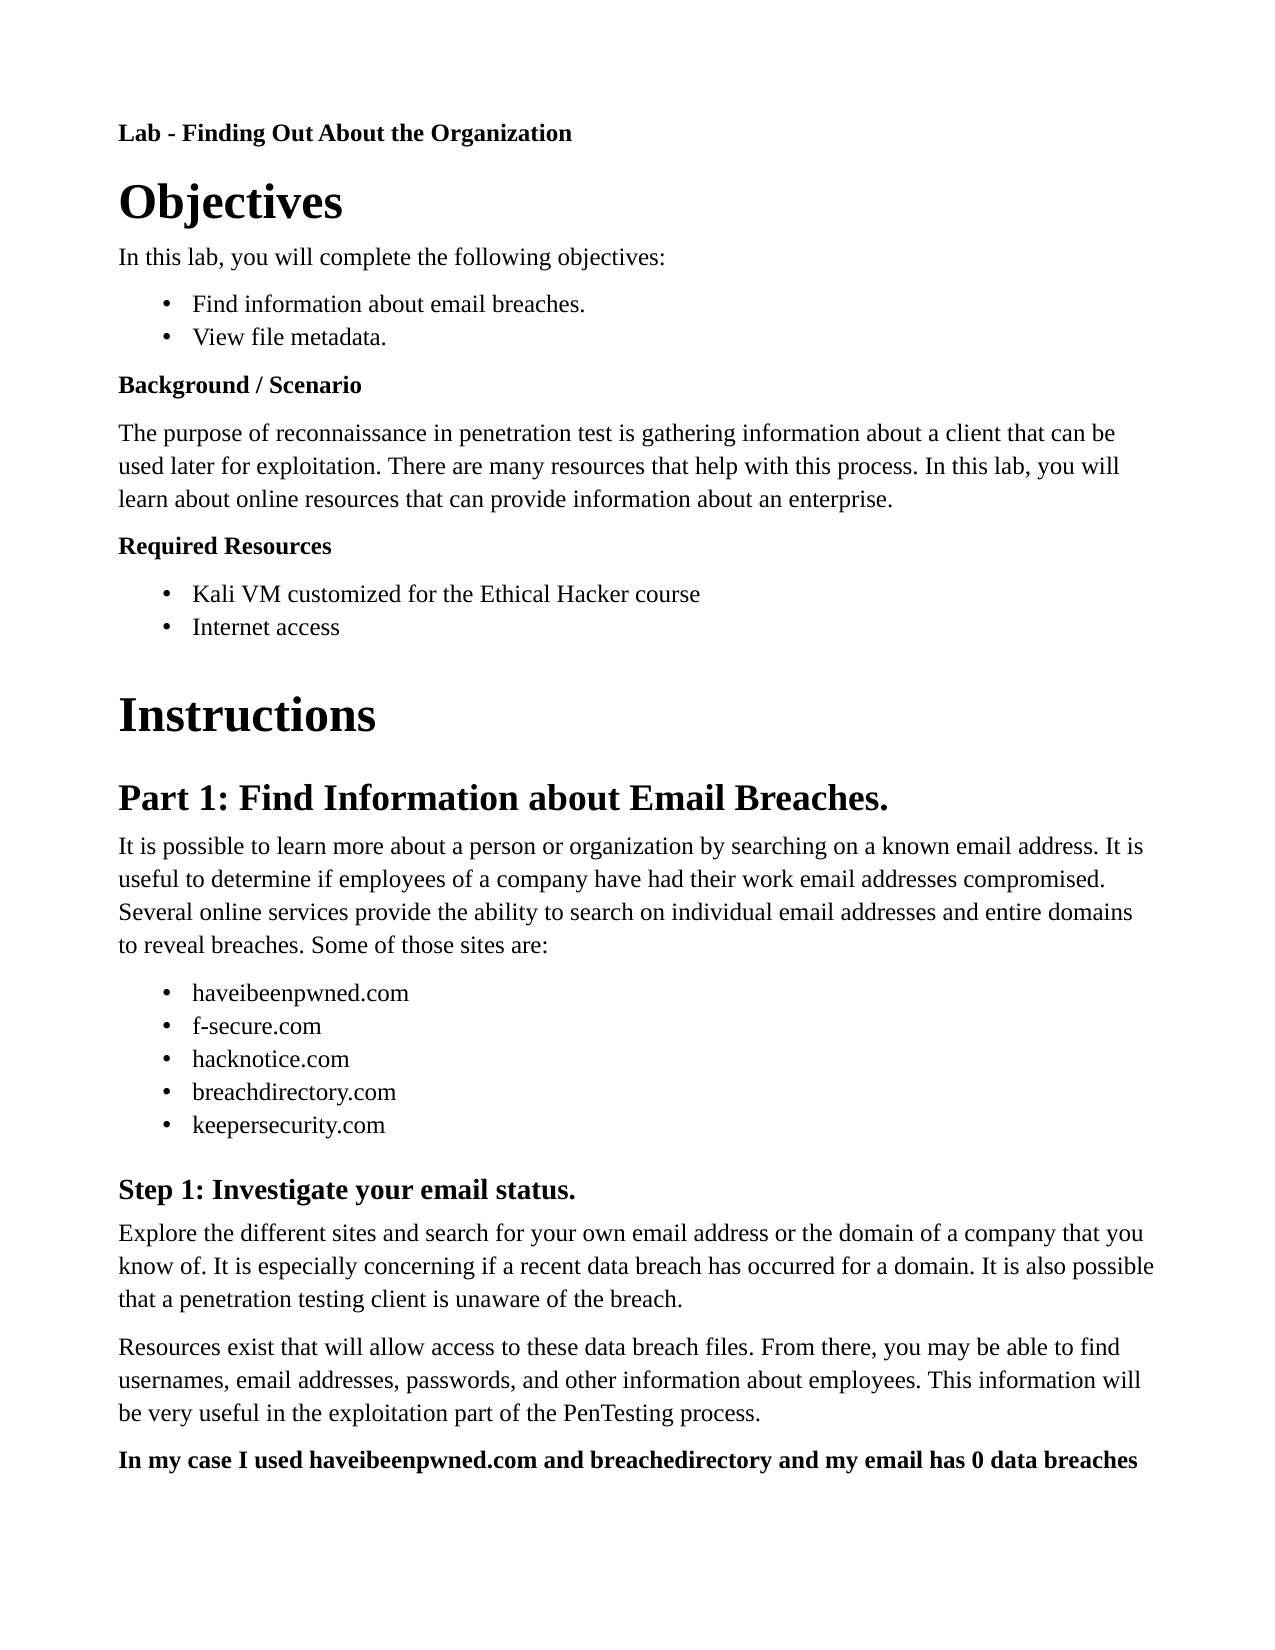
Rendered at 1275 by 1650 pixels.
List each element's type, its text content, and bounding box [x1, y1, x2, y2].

text The purpose of reconnaissance in penetration test is gathering information about a client that can be used later for exploitation. There are many resources that help with this process. In this lab, you will learn about online resources that can provide information about an enterprise. [118, 418, 1157, 512]
text Resources exist that will allow access to these data breach files. From there, you may be able to find usernames, email addresses, passwords, and other information about employees. This information will be very useful in the exploitation part of the PenTesting process. [118, 1332, 1157, 1426]
list hacknotice.com [162, 1044, 1157, 1072]
text Lab - Finding Out About the Organization [118, 118, 1157, 147]
text Explore the different sites and search for your own email address or the domain of a company that you know of. It is especially concerning if a recent data breach has occurred for a domain. It is also possible that a penetration testing client is unaware of the breach. [118, 1218, 1157, 1313]
text Required Resources [118, 531, 1157, 560]
list Kali VM customized for the Ethical Hacker course [162, 579, 1157, 608]
list View file metadata. [162, 322, 1157, 351]
text It is possible to learn more about a person or organization by searching on a known email address. It is useful to determine if employees of a company have had their work email addresses compromised. Several online services provide the ability to search on individual email addresses and entire domains to reveal breaches. Some of those sites are: [118, 831, 1157, 959]
subtitle Part 1: Find Information about Email Breaches. [118, 775, 1157, 818]
text Background / Scenario [118, 370, 1157, 399]
subtitle Step 1: Investigate your email status. [118, 1172, 1157, 1206]
list Find information about email breaches. [162, 289, 1157, 318]
list keepersecurity.com [162, 1110, 1157, 1138]
list breachdirectory.com [162, 1077, 1157, 1106]
subtitle Objectives [118, 172, 1157, 229]
text In this lab, you will complete the following objectives: [118, 242, 1157, 271]
list Internet access [162, 612, 1157, 641]
subtitle Instructions [118, 684, 1157, 742]
list f-secure.com [162, 1011, 1157, 1039]
text In my case I used haveibeenpwned.com and breachedirectory and my email has 0 data breaches [118, 1445, 1157, 1474]
list haveibeenpwned.com [162, 978, 1157, 1006]
